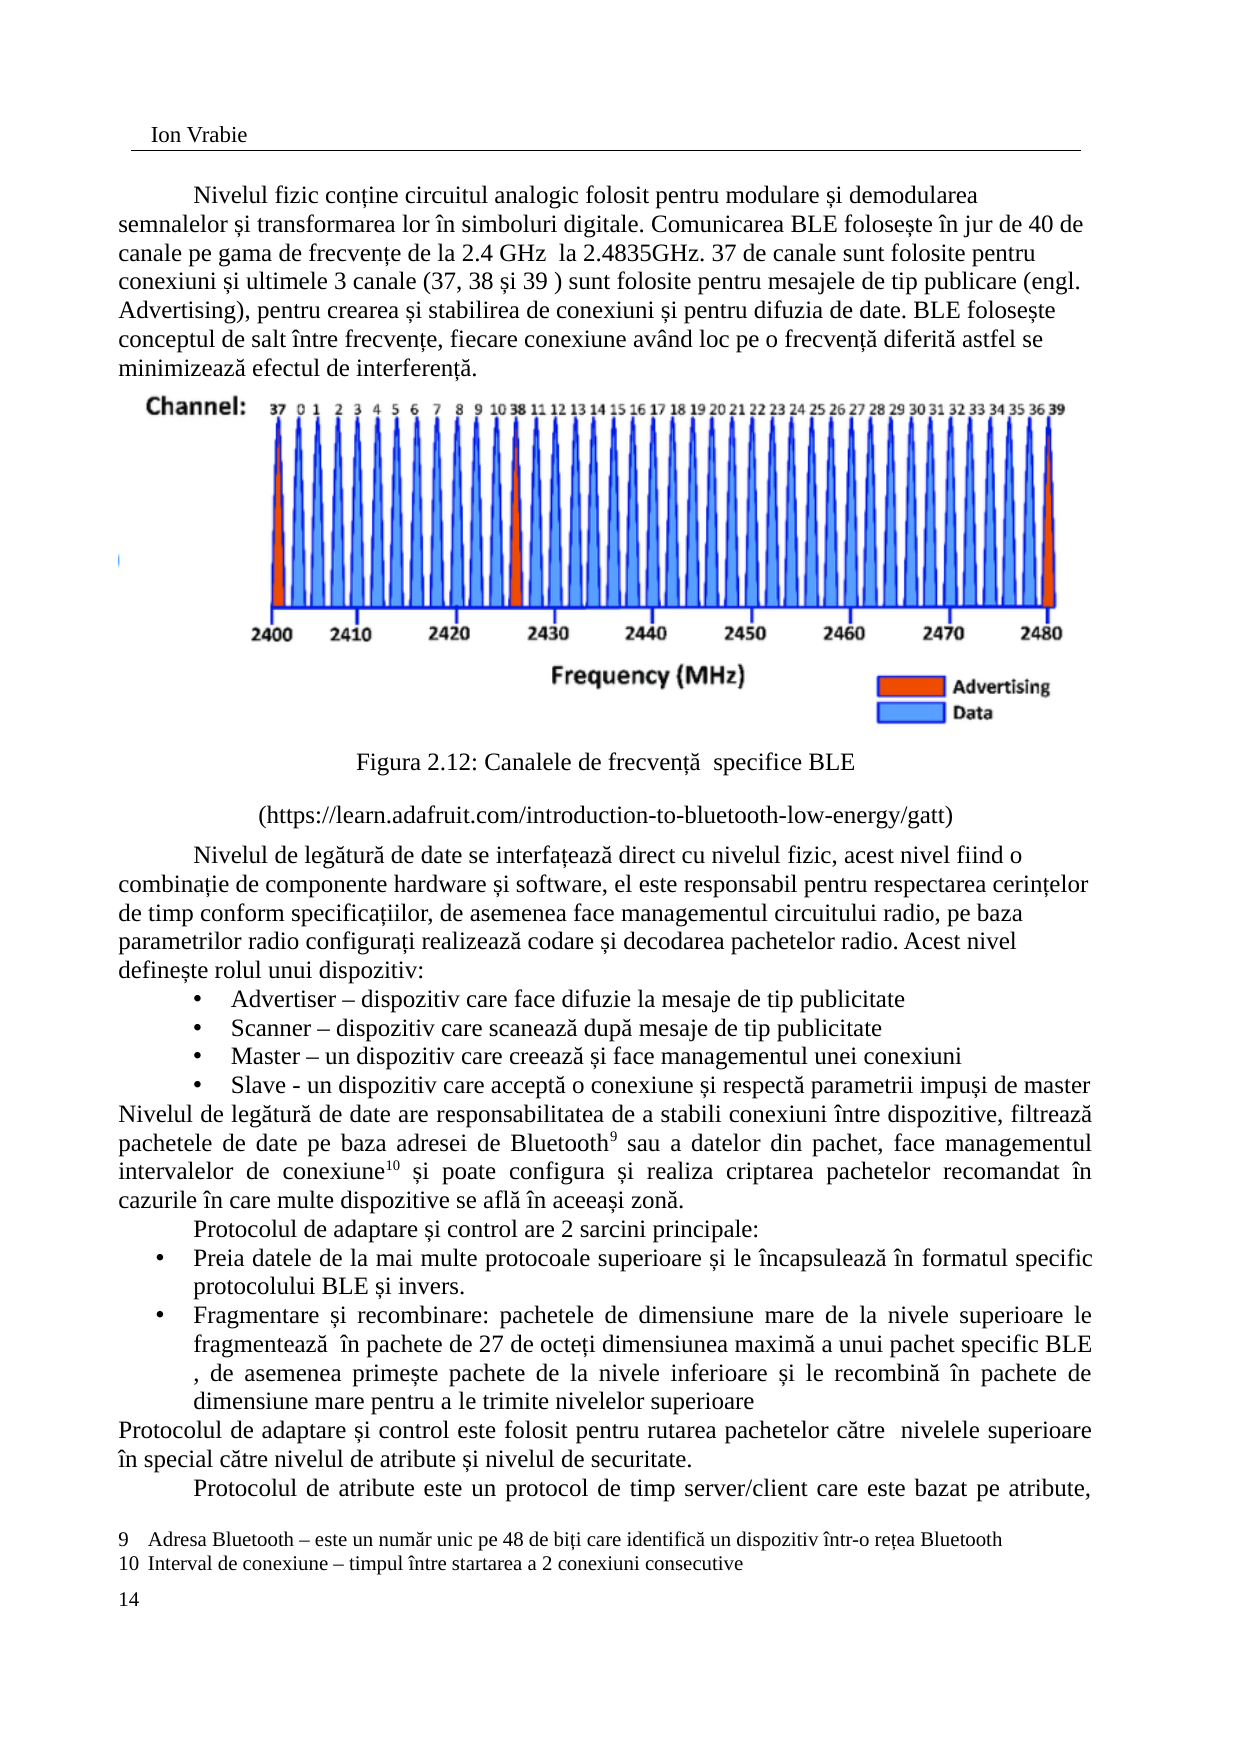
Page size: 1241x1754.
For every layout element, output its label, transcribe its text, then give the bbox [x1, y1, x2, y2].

text Nivelul de legătură de date are responsabilitatea de a stabili conexiuni între dispozitive, filtrează pachetele de date pe baza adresei de Bluetooth sau a datelor din pachet, face managementul intervalelor de conexiune și poate configura și realiza criptarea pachetelor recomandat în cazurile în care multe dispozitive se află în aceeași zonă. [118, 1099, 1093, 1214]
list Advertiser – dispozitiv care face difuzie la mesaje de tip publicitate [193, 984, 1093, 1013]
list Master – un dispozitiv care creează și face managementul unei conexiuni [193, 1041, 1093, 1070]
text [111, 776, 1101, 800]
text (https://learn.adafruit.com/introduction-to-bluetooth-low-energy/gatt) [111, 800, 1101, 828]
text Protocolul de atribute este un protocol de timp server/client care este bazat pe atribute, [118, 1473, 1093, 1501]
text Nivelul de legătură de date se interfațează direct cu nivelul fizic, acest nivel fiind o combinație de componente hardware și software, el este responsabil pentru respectarea cerințelor de timp conform specificațiilor, de asemenea face managementul circuitului radio, pe baza parametrilor radio configurați realizează codare și decodarea pachetelor radio. Acest nivel definește rolul unui dispozitiv: [118, 828, 1093, 984]
list Preia datele de la mai multe protocoale superioare și le încapsulează în formatul specific protocolului BLE și invers. [156, 1243, 1093, 1300]
text Protocolul de adaptare și control este folosit pentru rutarea pachetelor către nivelele superioare în special către nivelul de atribute și nivelul de securitate. [118, 1415, 1093, 1473]
text Interval de conexiune – timpul între startarea a 2 conexiuni consecutive [118, 1551, 1093, 1575]
list Slave - un dispozitiv care acceptă o conexiune și respectă parametrii impuși de master [193, 1070, 1093, 1099]
picture [118, 393, 1093, 742]
text Figura 2.12: Canalele de frecvență specifice BLE [111, 393, 1101, 776]
text Nivelul fizic conține circuitul analogic folosit pentru modulare și demodularea semnalelor și transformarea lor în simboluri digitale. Comunicarea BLE folosește în jur de 40 de canale pe gama de frecvențe de la 2.4 GHz la 2.4835GHz. 37 de canale sunt folosite pentru conexiuni și ultimele 3 canale (37, 38 și 39 ) sunt folosite pentru mesajele de tip publicare (engl. Advertising), pentru crearea și stabilirea de conexiuni și pentru difuzia de date. BLE folosește conceptul de salt între frecvențe, fiecare conexiune având loc pe o frecvență diferită astfel se minimizează efectul de interferență. [118, 180, 1093, 381]
text Adresa Bluetooth – este un număr unic pe 48 de biți care identifică un dispozitiv într-o rețea Bluetooth [118, 1527, 1093, 1551]
text [118, 381, 1093, 393]
text Protocolul de adaptare și control are 2 sarcini principale: [118, 1214, 1093, 1243]
list Scanner – dispozitiv care scanează după mesaje de tip publicitate [193, 1013, 1093, 1041]
list Fragmentare și recombinare: pachetele de dimensiune mare de la nivele superioare le fragmentează în pachete de 27 de octeți dimensiunea maximă a unui pachet specific BLE , de asemenea primește pachete de la nivele inferioare și le recombină în pachete de dimensiune mare pentru a le trimite nivelelor superioare [156, 1300, 1093, 1415]
